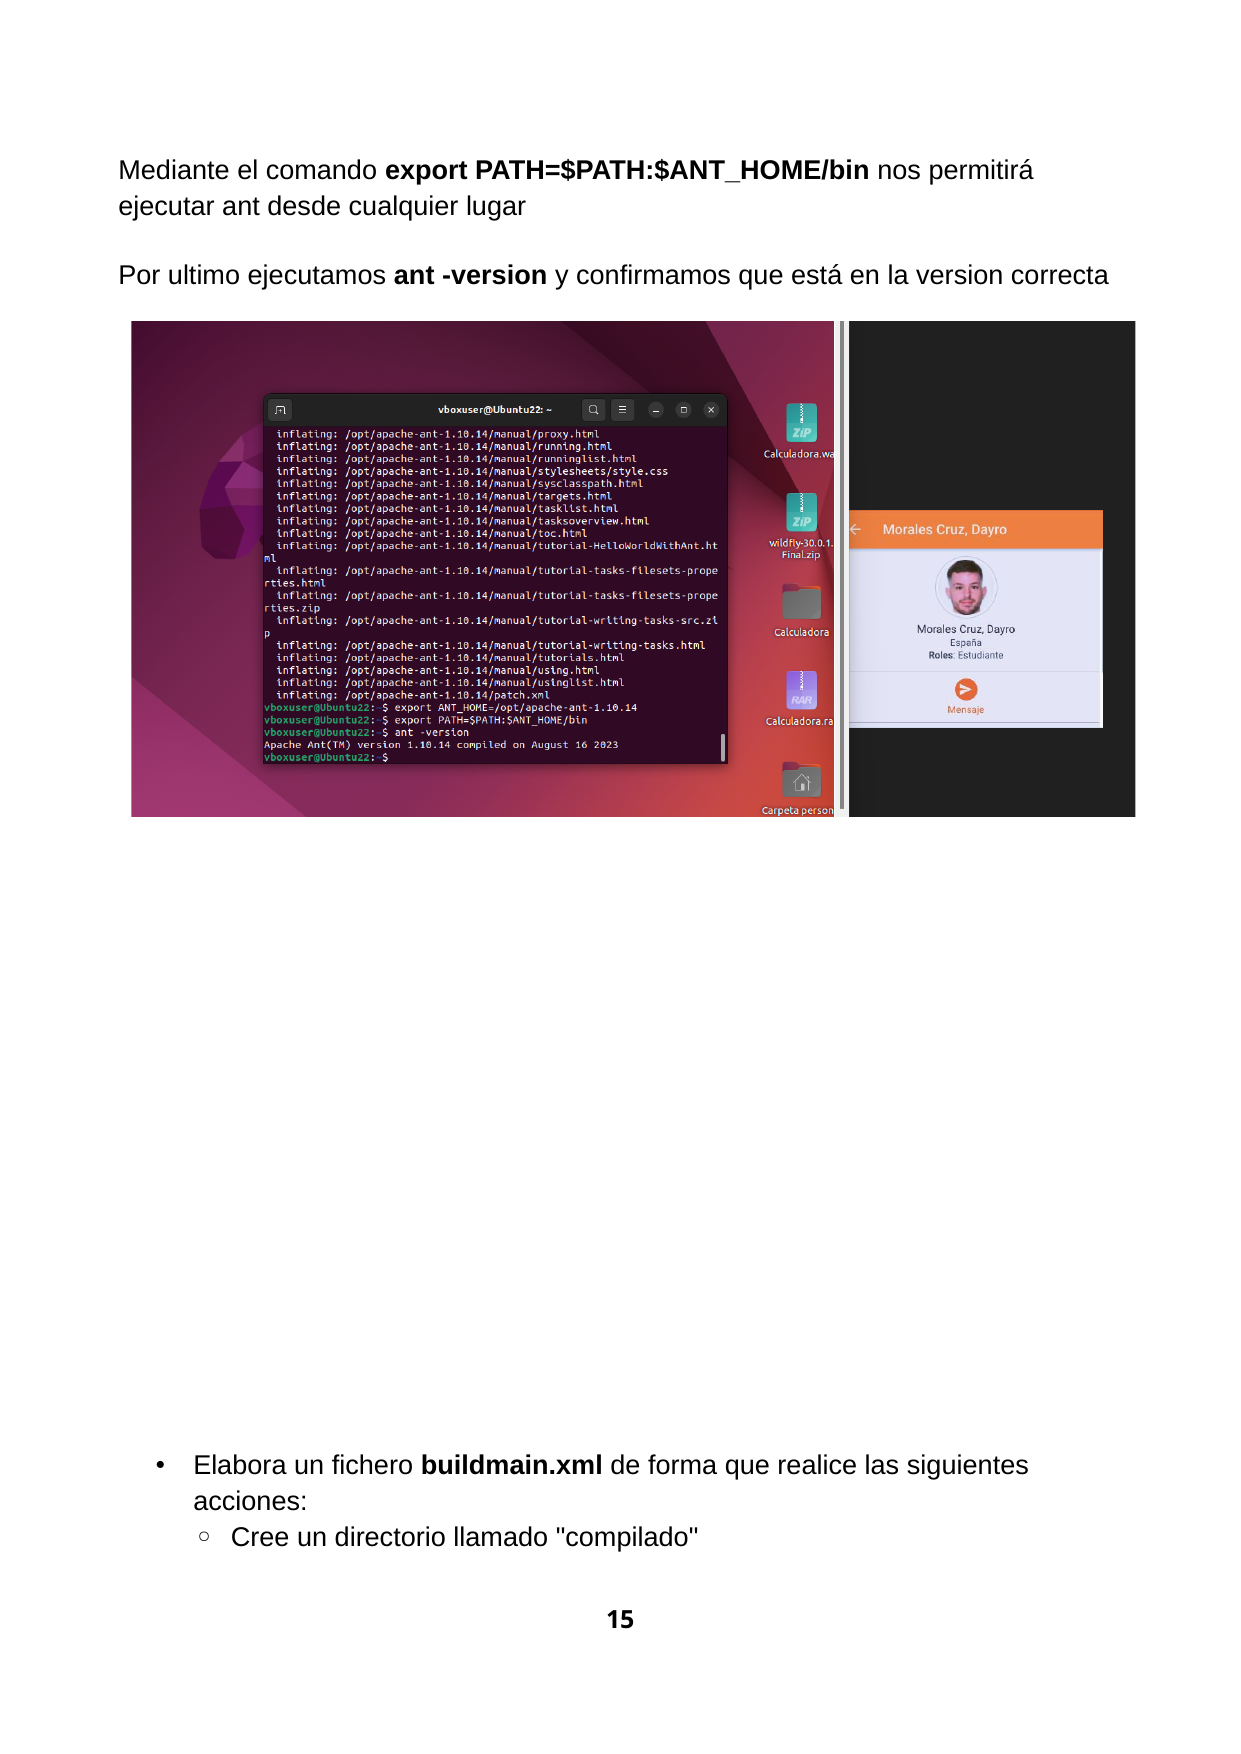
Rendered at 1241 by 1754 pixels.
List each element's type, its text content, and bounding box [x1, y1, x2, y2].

list Cree un directorio llamado "compilado" [193, 1521, 1122, 1552]
text Por ultimo ejecutamos ant -version y confirmamos que está en la version correcta [118, 259, 1122, 290]
picture [131, 321, 1136, 817]
list Elabora un fichero buildmain.xml de forma que realice las siguientes acciones: [156, 1449, 1122, 1516]
text Mediante el comando export PATH=$PATH:$ANT_HOME/bin nos permitirá ejecutar ant desde cualquier lugar [118, 118, 1122, 221]
